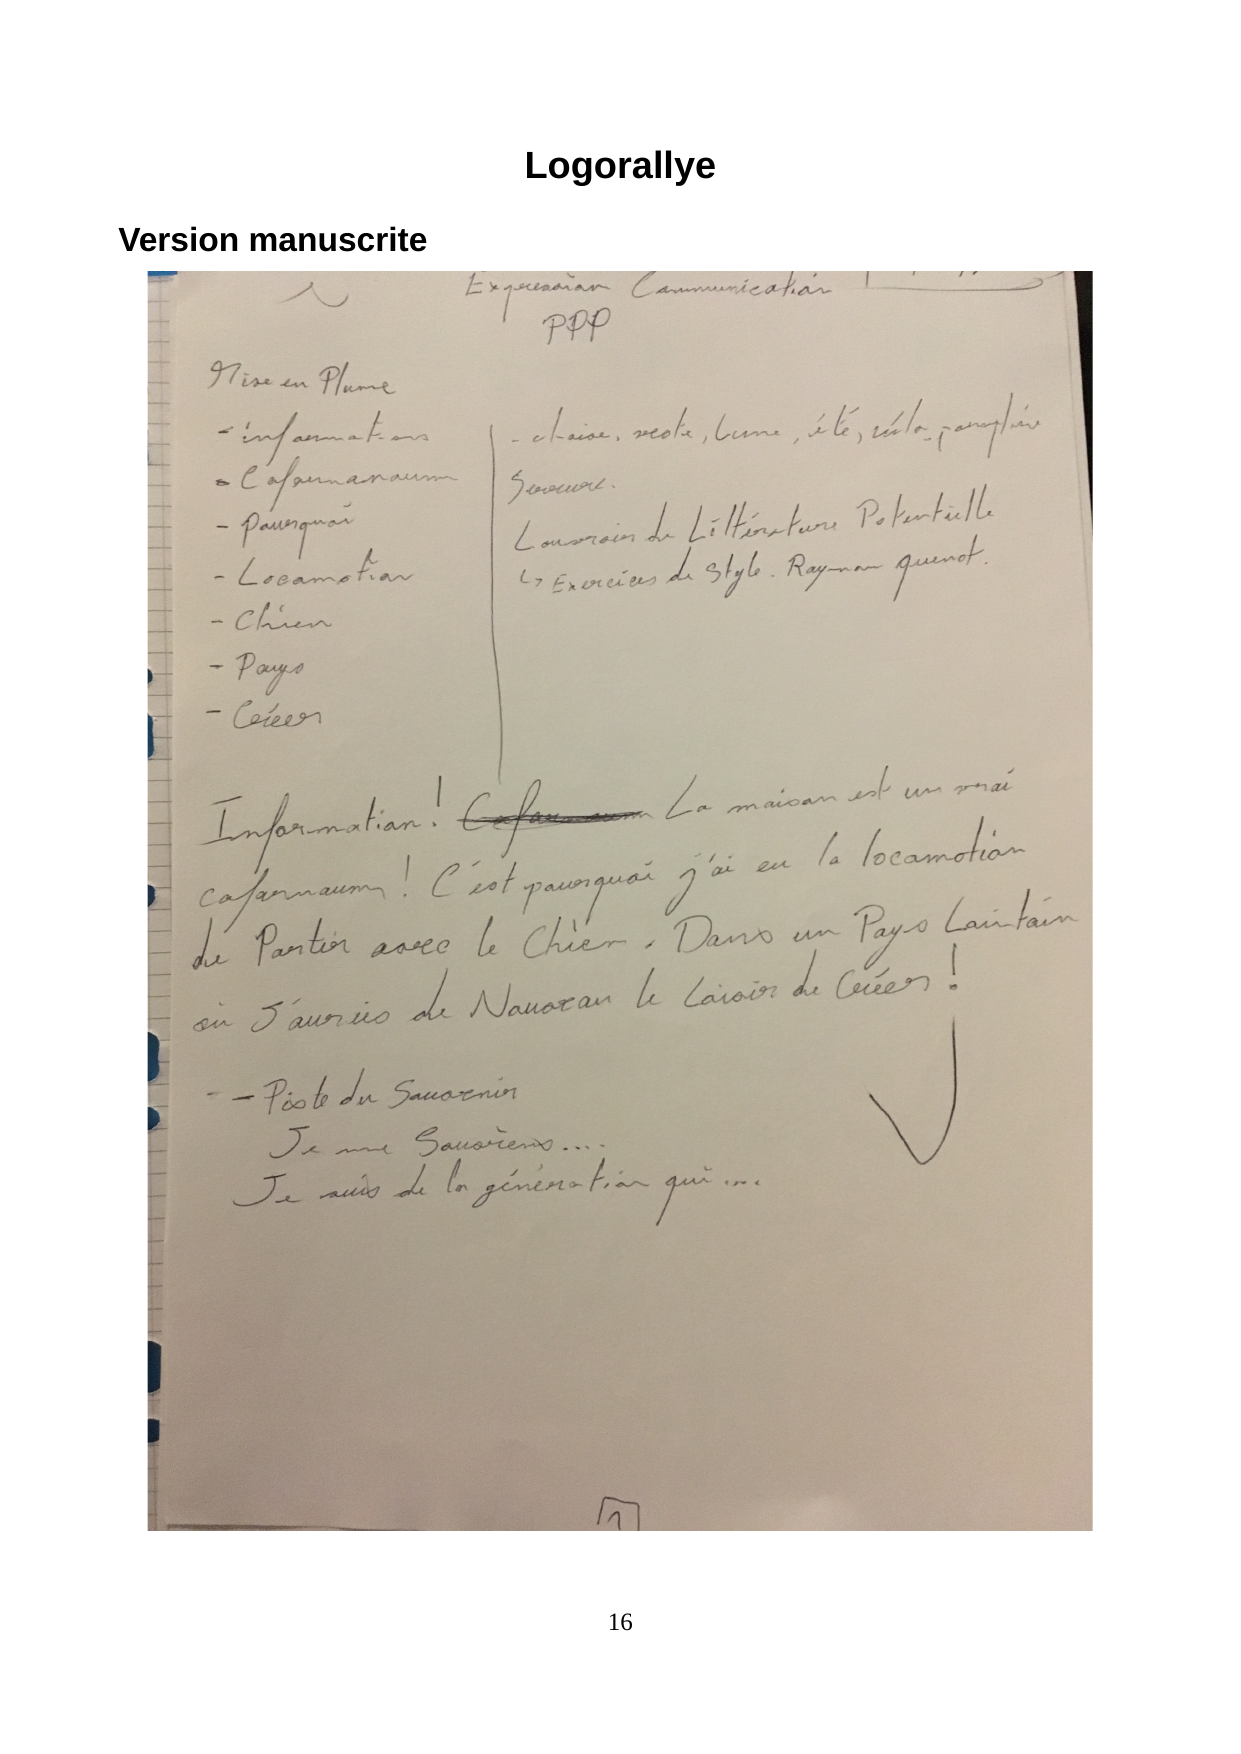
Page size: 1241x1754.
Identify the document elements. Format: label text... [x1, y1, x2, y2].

picture [147, 271, 1093, 1531]
subtitle Version manuscrite [118, 220, 1122, 259]
subtitle Logorallye [118, 143, 1122, 187]
